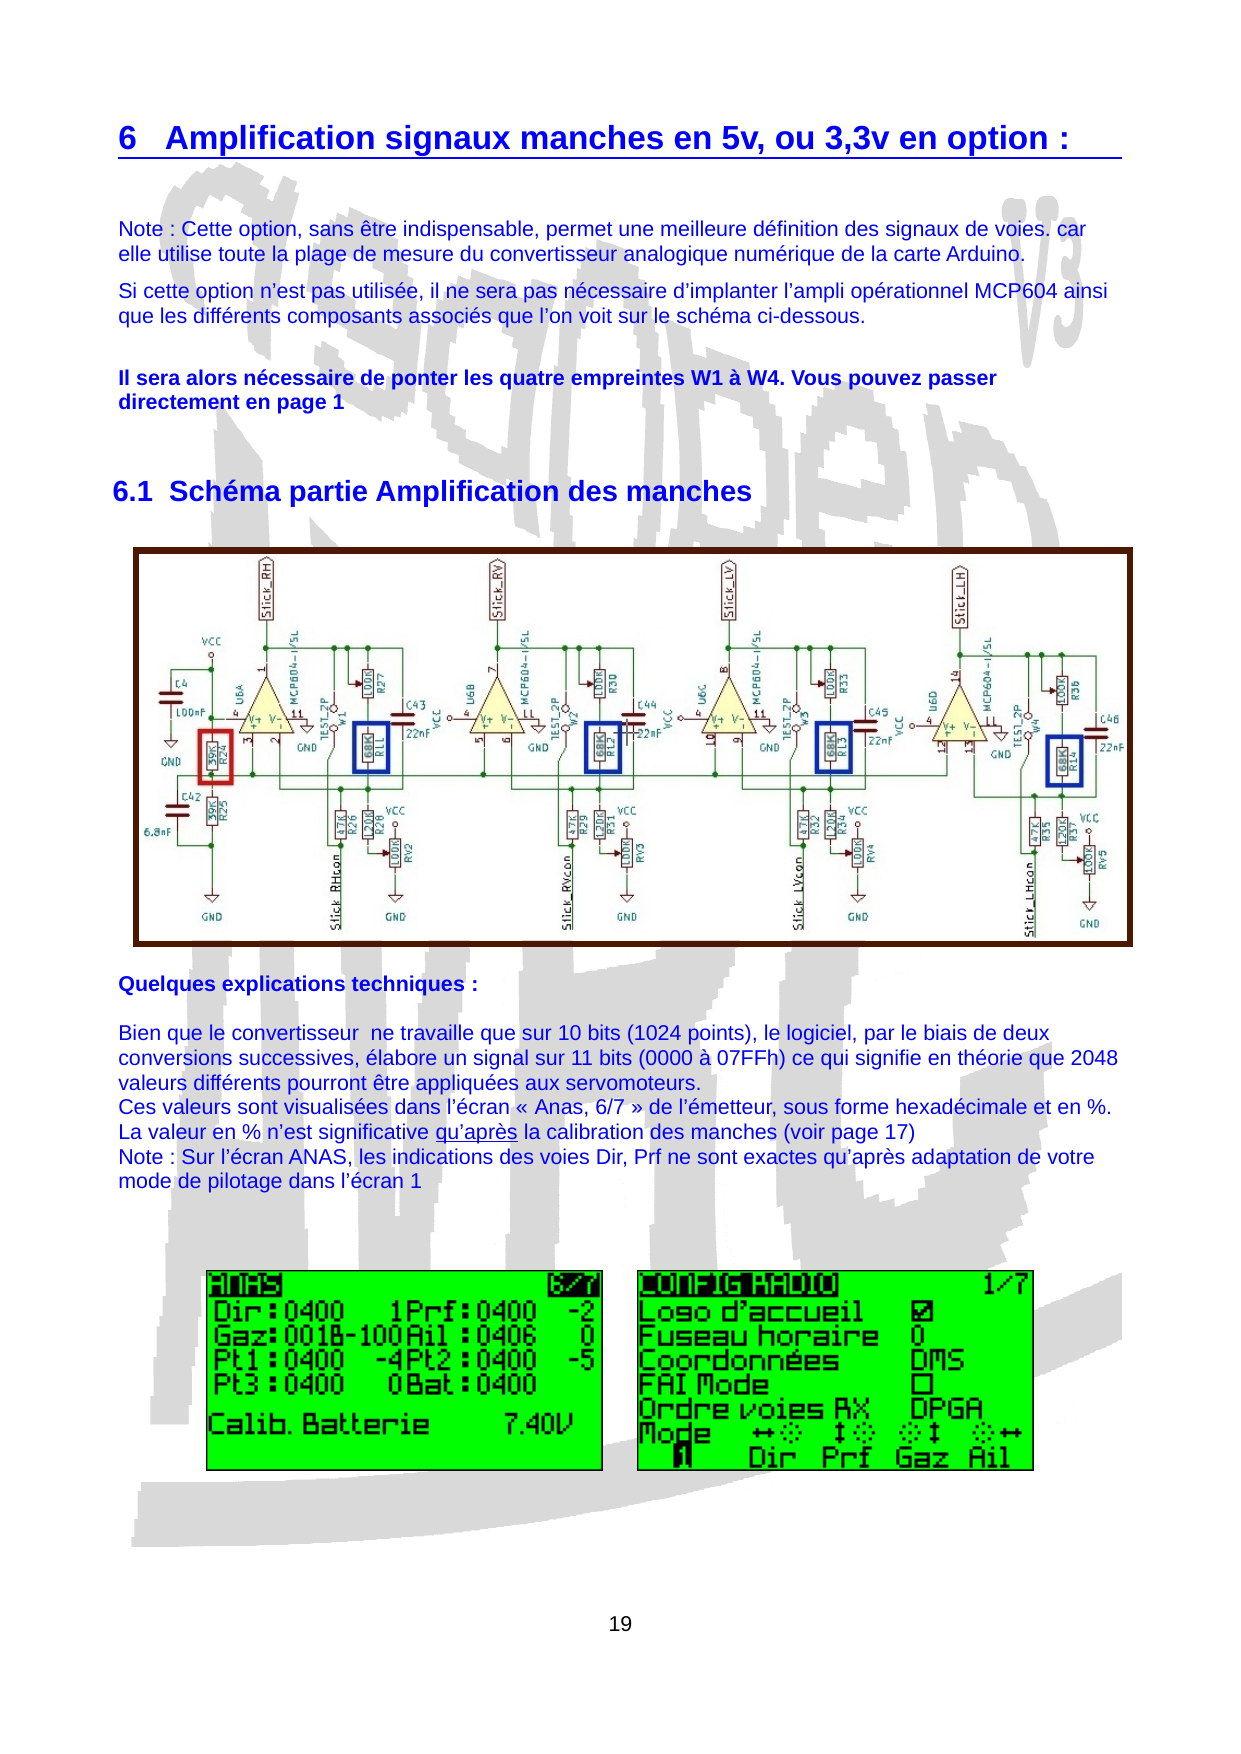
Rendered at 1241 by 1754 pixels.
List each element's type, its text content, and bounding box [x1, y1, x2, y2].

text Il sera alors nécessaire de ponter les quatre empreintes W1 à W4. Vous pouvez passer directement en page 1 [118, 365, 1122, 414]
text Note : Cette option, sans être indispensable, permet une meilleure définition des signaux de voies. car elle utilise toute la plage de mesure du convertisseur analogique numérique de la carte Arduino. [118, 216, 1122, 266]
picture [141, 554, 1125, 940]
text Quelques explications techniques : [118, 545, 1122, 996]
subtitle 6 Amplification signaux manches en 5v, ou 3,3v en option : [118, 118, 1122, 157]
text Ces valeurs sont visualisées dans l’écran « Anas, 6/7 » de l’émetteur, sous forme hexadécimale et en %. La valeur en % n’est significative qu’après la calibration des manches (voir page 17) [118, 1094, 1122, 1144]
subtitle 6.1 Schéma partie Amplification des manches [112, 474, 1122, 508]
text Bien que le convertisseur ne travaille que sur 10 bits (1024 points), le logiciel, par le biais de deux conversions successives, élabore un signal sur 11 bits (0000 à 07FFh) ce qui signifie en théorie que 2048 valeurs différents pourront être appliquées aux servomoteurs. [118, 1021, 1122, 1094]
text Note : Sur l’écran ANAS, les indications des voies Dir, Prf ne sont exactes qu’après adaptation de votre mode de pilotage dans l’écran 1 [118, 1144, 1122, 1193]
picture [206, 1270, 603, 1471]
picture [637, 1270, 1034, 1471]
text Si cette option n’est pas utilisée, il ne sera pas nécessaire d’implanter l’ampli opérationnel MCP604 ainsi que les différents composants associés que l’on voit sur le schéma ci-dessous. [118, 278, 1122, 328]
